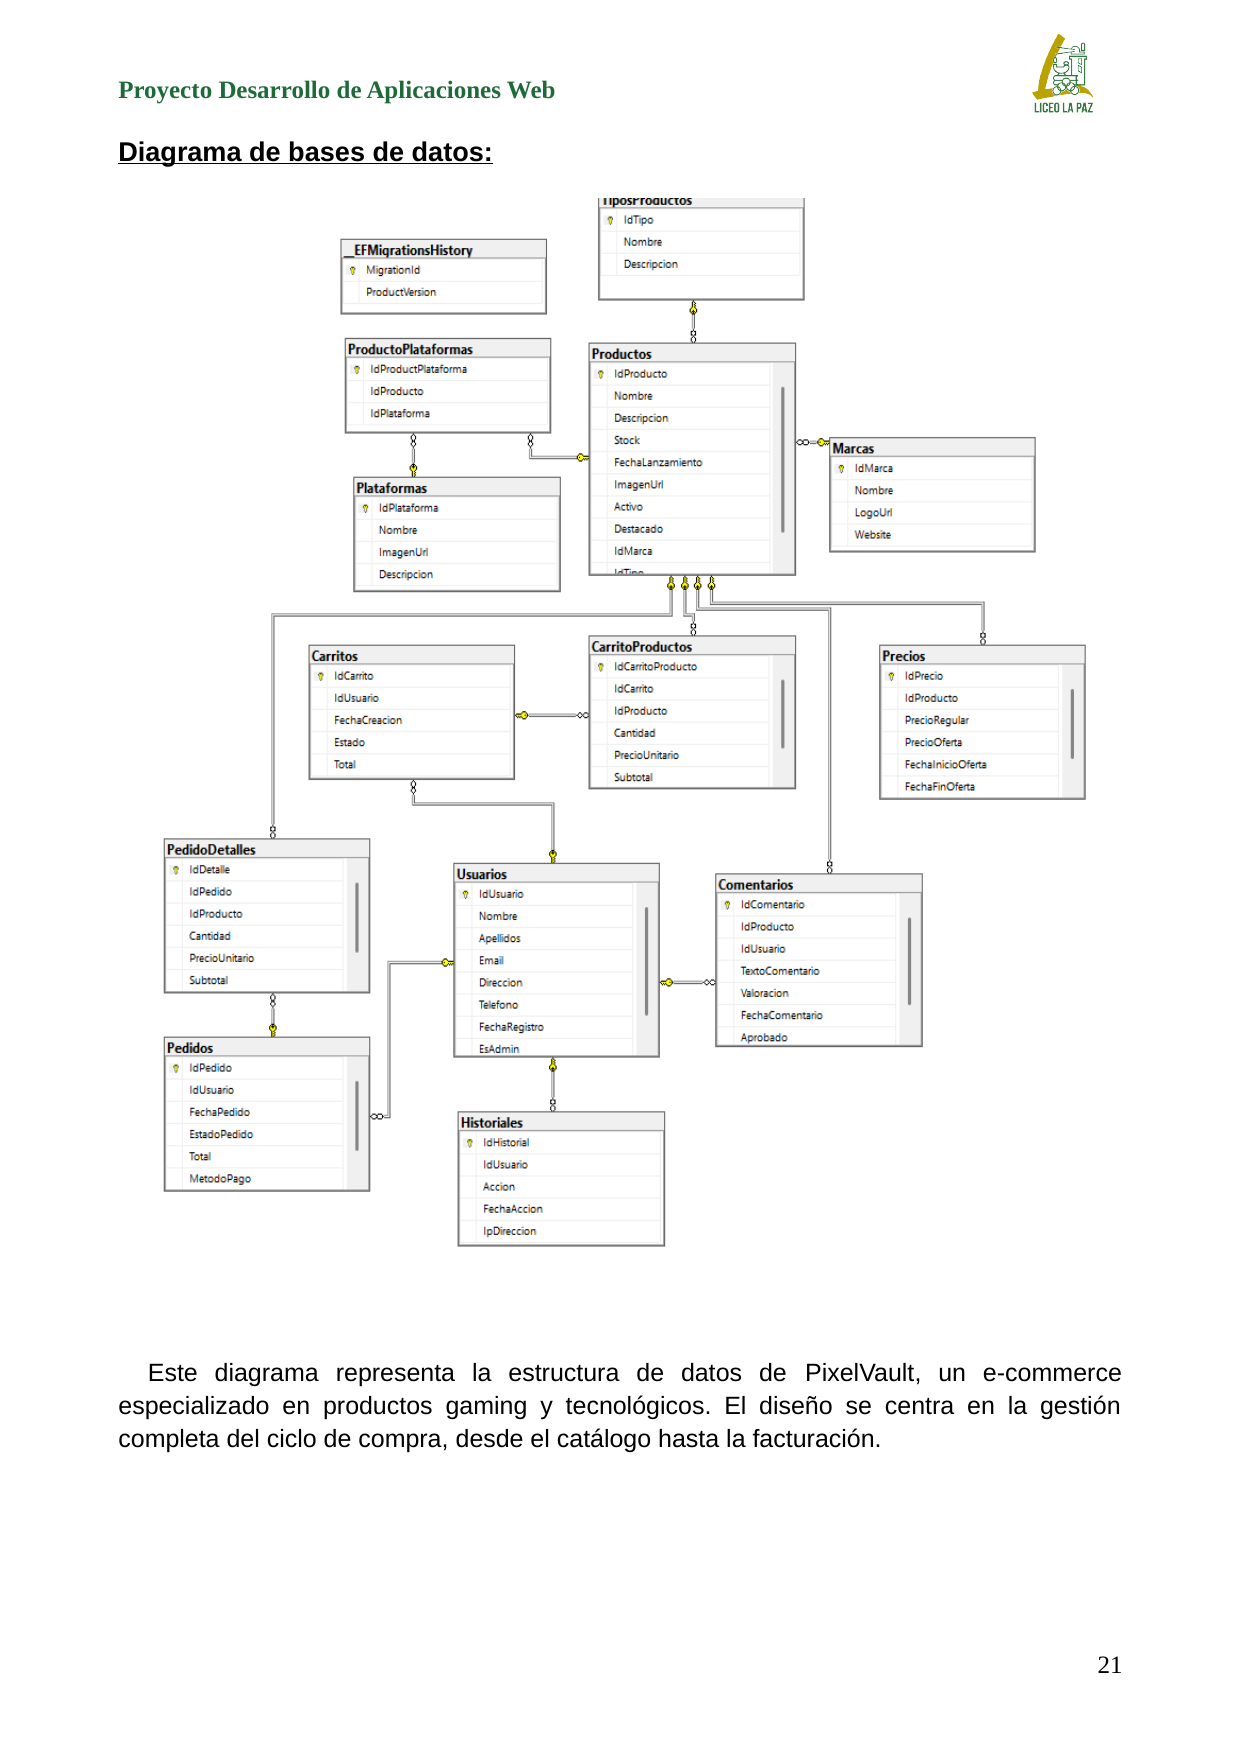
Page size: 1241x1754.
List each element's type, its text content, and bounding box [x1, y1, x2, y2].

subtitle Diagrama de bases de datos: [118, 136, 1122, 167]
text Este diagrama representa la estructura de datos de PixelVault, un e-commerce especializado en productos gaming y tecnológicos. El diseño se centra en la gestión completa del ciclo de compra, desde el catálogo hasta la facturación. [118, 1358, 1122, 1452]
picture [118, 198, 1123, 1263]
picture [1025, 26, 1100, 121]
